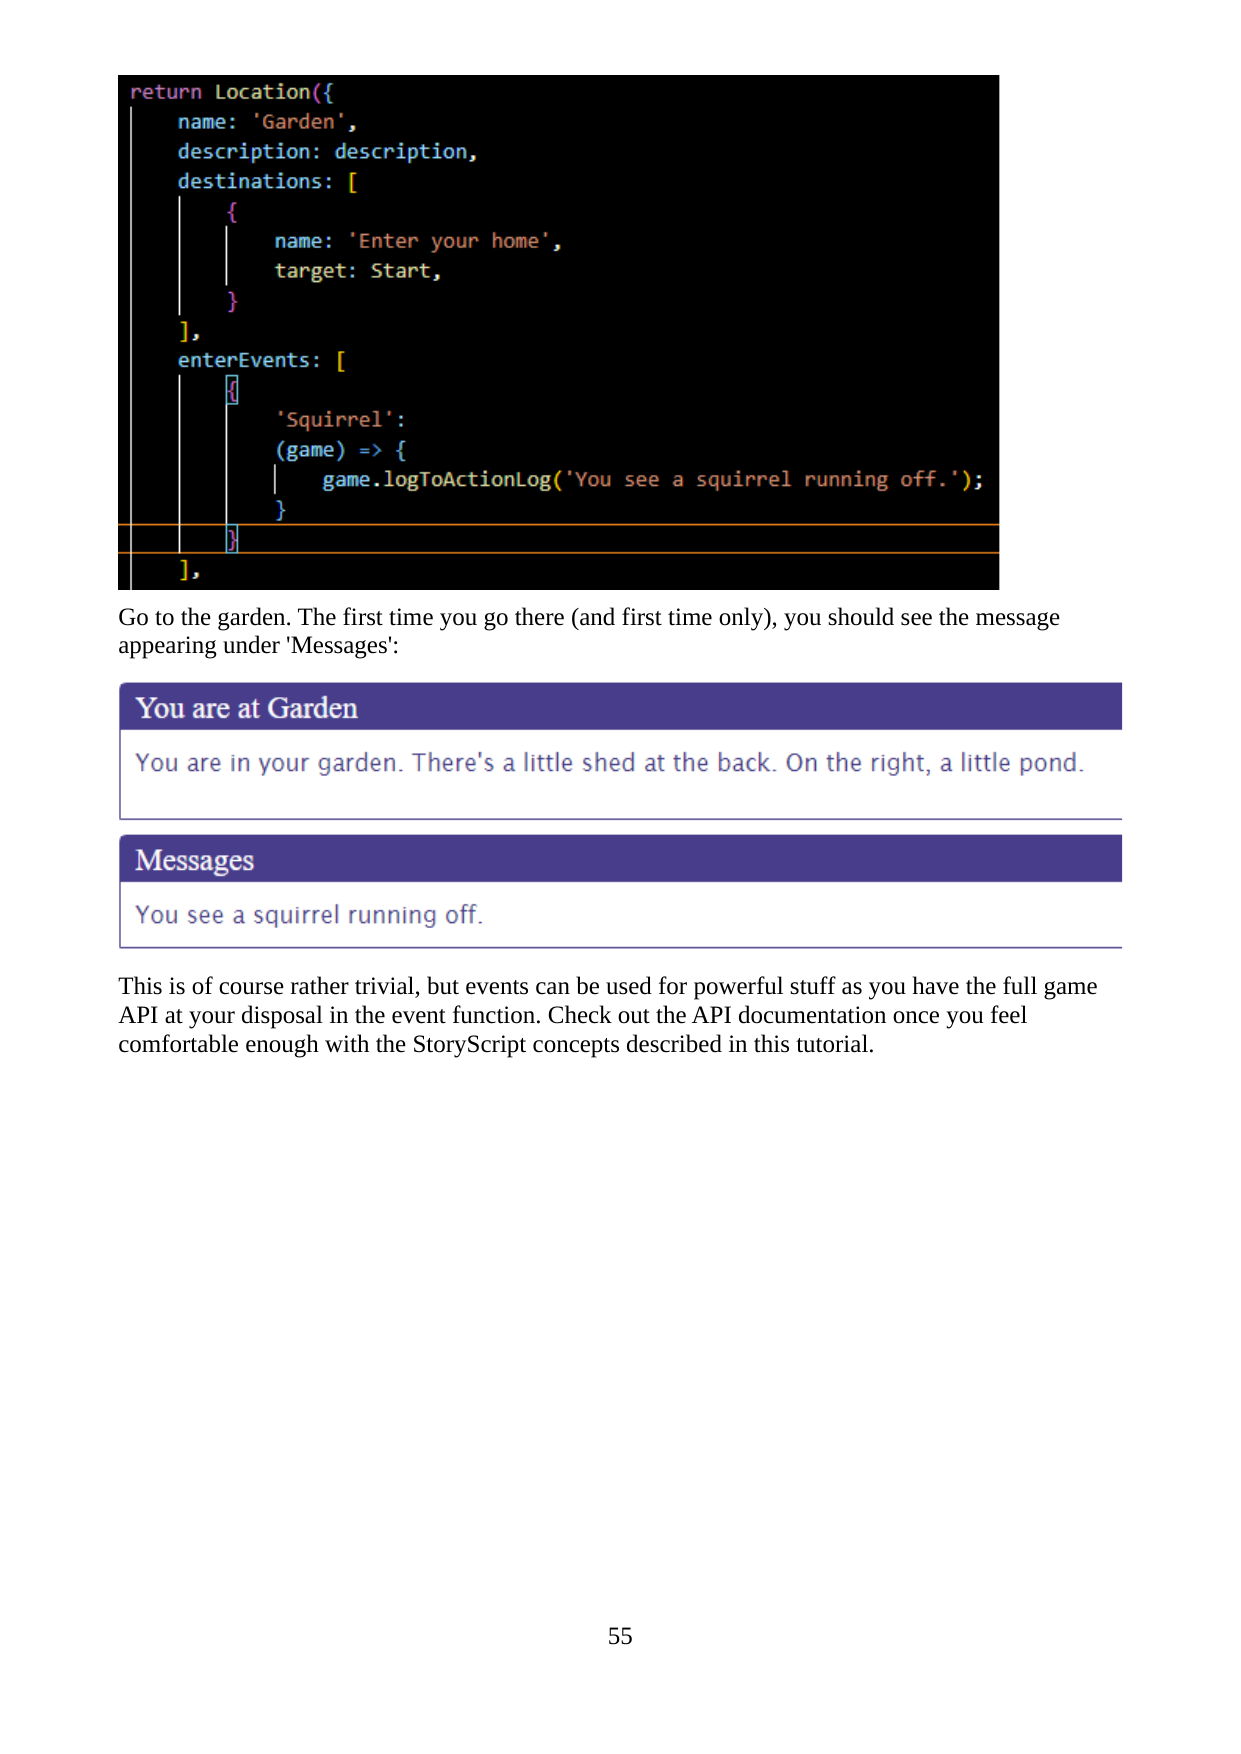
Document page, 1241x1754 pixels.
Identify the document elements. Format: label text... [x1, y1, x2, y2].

text Go to the garden. The first time you go there (and first time only), you should see the message appearing under 'Messages': [118, 602, 1122, 659]
text This is of course rather trivial, but events can be used for powerful stuff as you have the full game API at your disposal in the event function. Check out the API documentation once you feel comfortable enough with the StoryScript concepts described in this tutorial. [118, 971, 1122, 1057]
